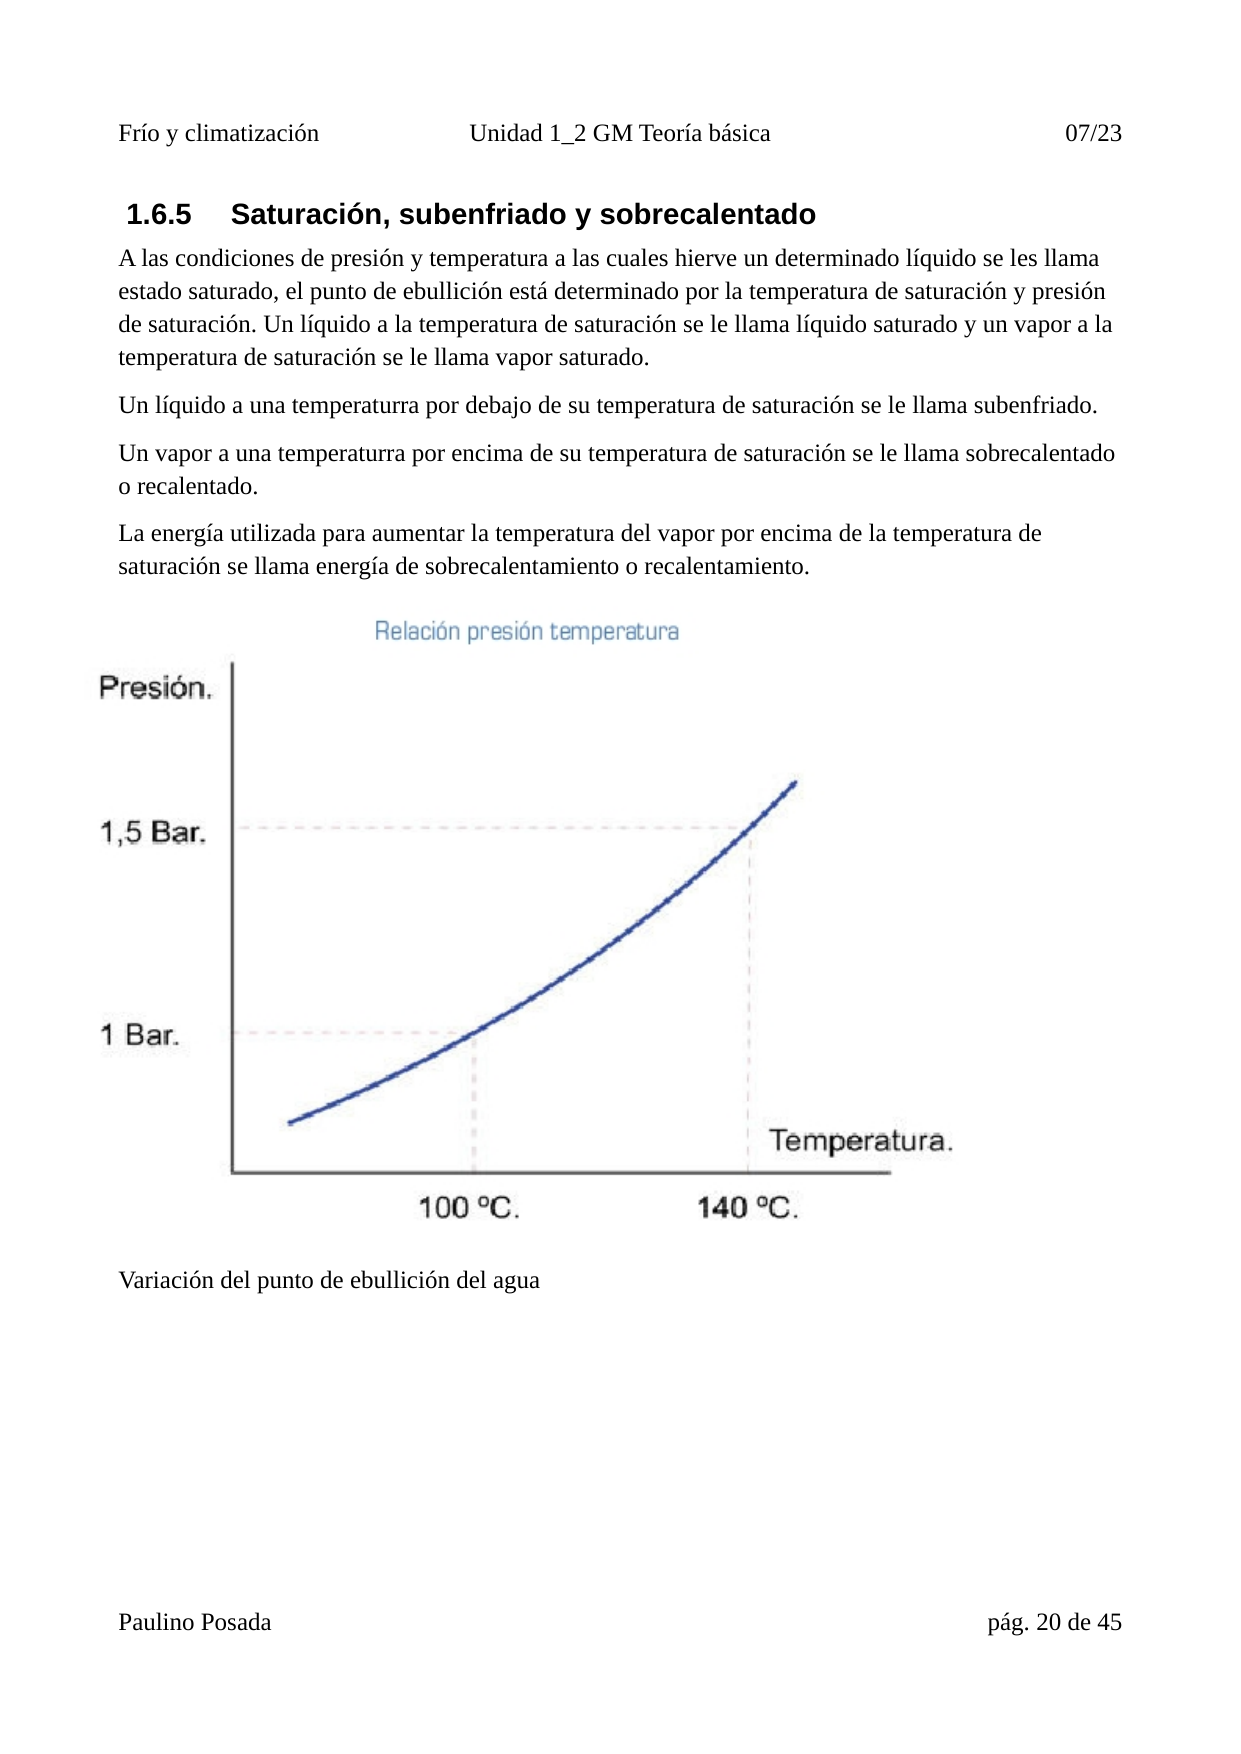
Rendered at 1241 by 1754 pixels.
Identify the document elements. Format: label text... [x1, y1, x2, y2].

text Un líquido a una temperaturra por debajo de su temperatura de saturación se le llama subenfriado. [118, 390, 1122, 419]
text Variación del punto de ebullición del agua [118, 1265, 1122, 1294]
text Un vapor a una temperaturra por encima de su temperatura de saturación se le llama sobrecalentado o recalentado. [118, 438, 1122, 499]
text A las condiciones de presión y temperatura a las cuales hierve un determinado líquido se les llama estado saturado, el punto de ebullición está determinado por la temperatura de saturación y presión de saturación. Un líquido a la temperatura de saturación se le llama líquido saturado y un vapor a la temperatura de saturación se le llama vapor saturado. [118, 243, 1122, 371]
text La energía utilizada para aumentar la temperatura del vapor por encima de la temperatura de saturación se llama energía de sobrecalentamiento o recalentamiento. [118, 518, 1122, 580]
subtitle Saturación, subenfriado y sobrecalentado [118, 197, 1122, 231]
picture [73, 582, 968, 1244]
